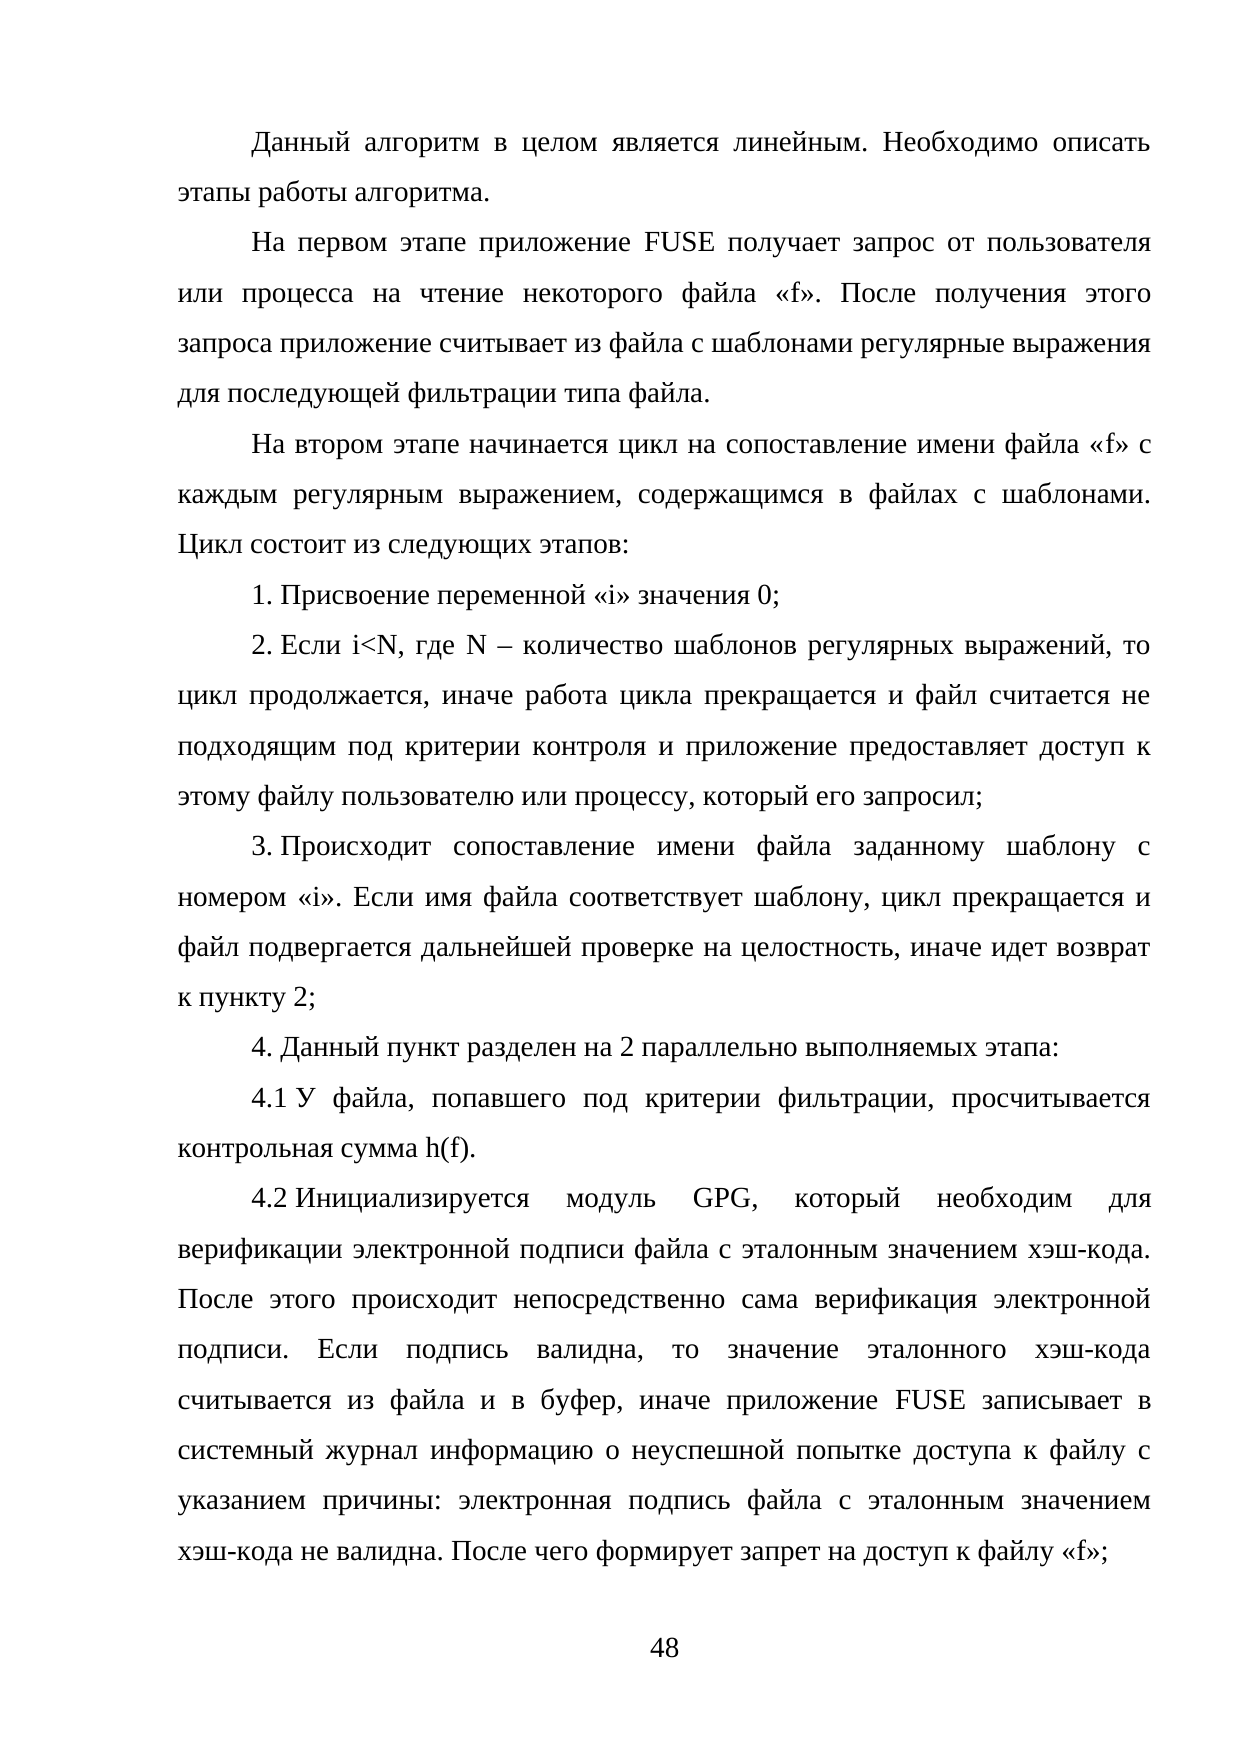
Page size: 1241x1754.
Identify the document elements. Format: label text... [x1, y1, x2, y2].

list Если i<N, где N – количество шаблонов регулярных выражений, то цикл продолжается, иначе работа цикла прекращается и файл считается не подходящим под критерии контроля и приложение предоставляет доступ к этому файлу пользователю или процессу, который его запросил; [177, 627, 1152, 812]
list У файла, попавшего под критерии фильтрации, просчитывается контрольная сумма h(f). [177, 1080, 1152, 1164]
list Инициализируется модуль GPG, который необходим для верификации электронной подписи файла с эталонным значением хэш-кода. После этого происходит непосредственно сама верификация электронной подписи. Если подпись валидна, то значение эталонного хэш-кода считывается из файла и в буфер, иначе приложение FUSE записывает в системный журнал информацию о неуспешной попытке доступа к файлу с указанием причины: электронная подпись файла с эталонным значением хэш-кода не валидна. После чего формирует запрет на доступ к файлу «f»; [177, 1181, 1152, 1566]
text На втором этапе начинается цикл на сопоставление имени файла «f» с каждым регулярным выражением, содержащимся в файлах с шаблонами. Цикл состоит из следующих этапов: [177, 426, 1152, 560]
text На первом этапе приложение FUSE получает запрос от пользователя или процесса на чтение некоторого файла «f». После получения этого запроса приложение считывает из файла с шаблонами регулярные выражения для последующей фильтрации типа файла. [177, 224, 1152, 409]
list Данный пункт разделен на 2 параллельно выполняемых этапа: [177, 1029, 1152, 1063]
list Происходит сопоставление имени файла заданному шаблону с номером «i». Если имя файла соответствует шаблону, цикл прекращается и файл подвергается дальнейшей проверке на целостность, иначе идет возврат к пункту 2; [177, 828, 1152, 1013]
list Присвоение переменной «i» значения 0; [177, 577, 1152, 610]
text Данный алгоритм в целом является линейным. Необходимо описать этапы работы алгоритма. [177, 124, 1152, 208]
